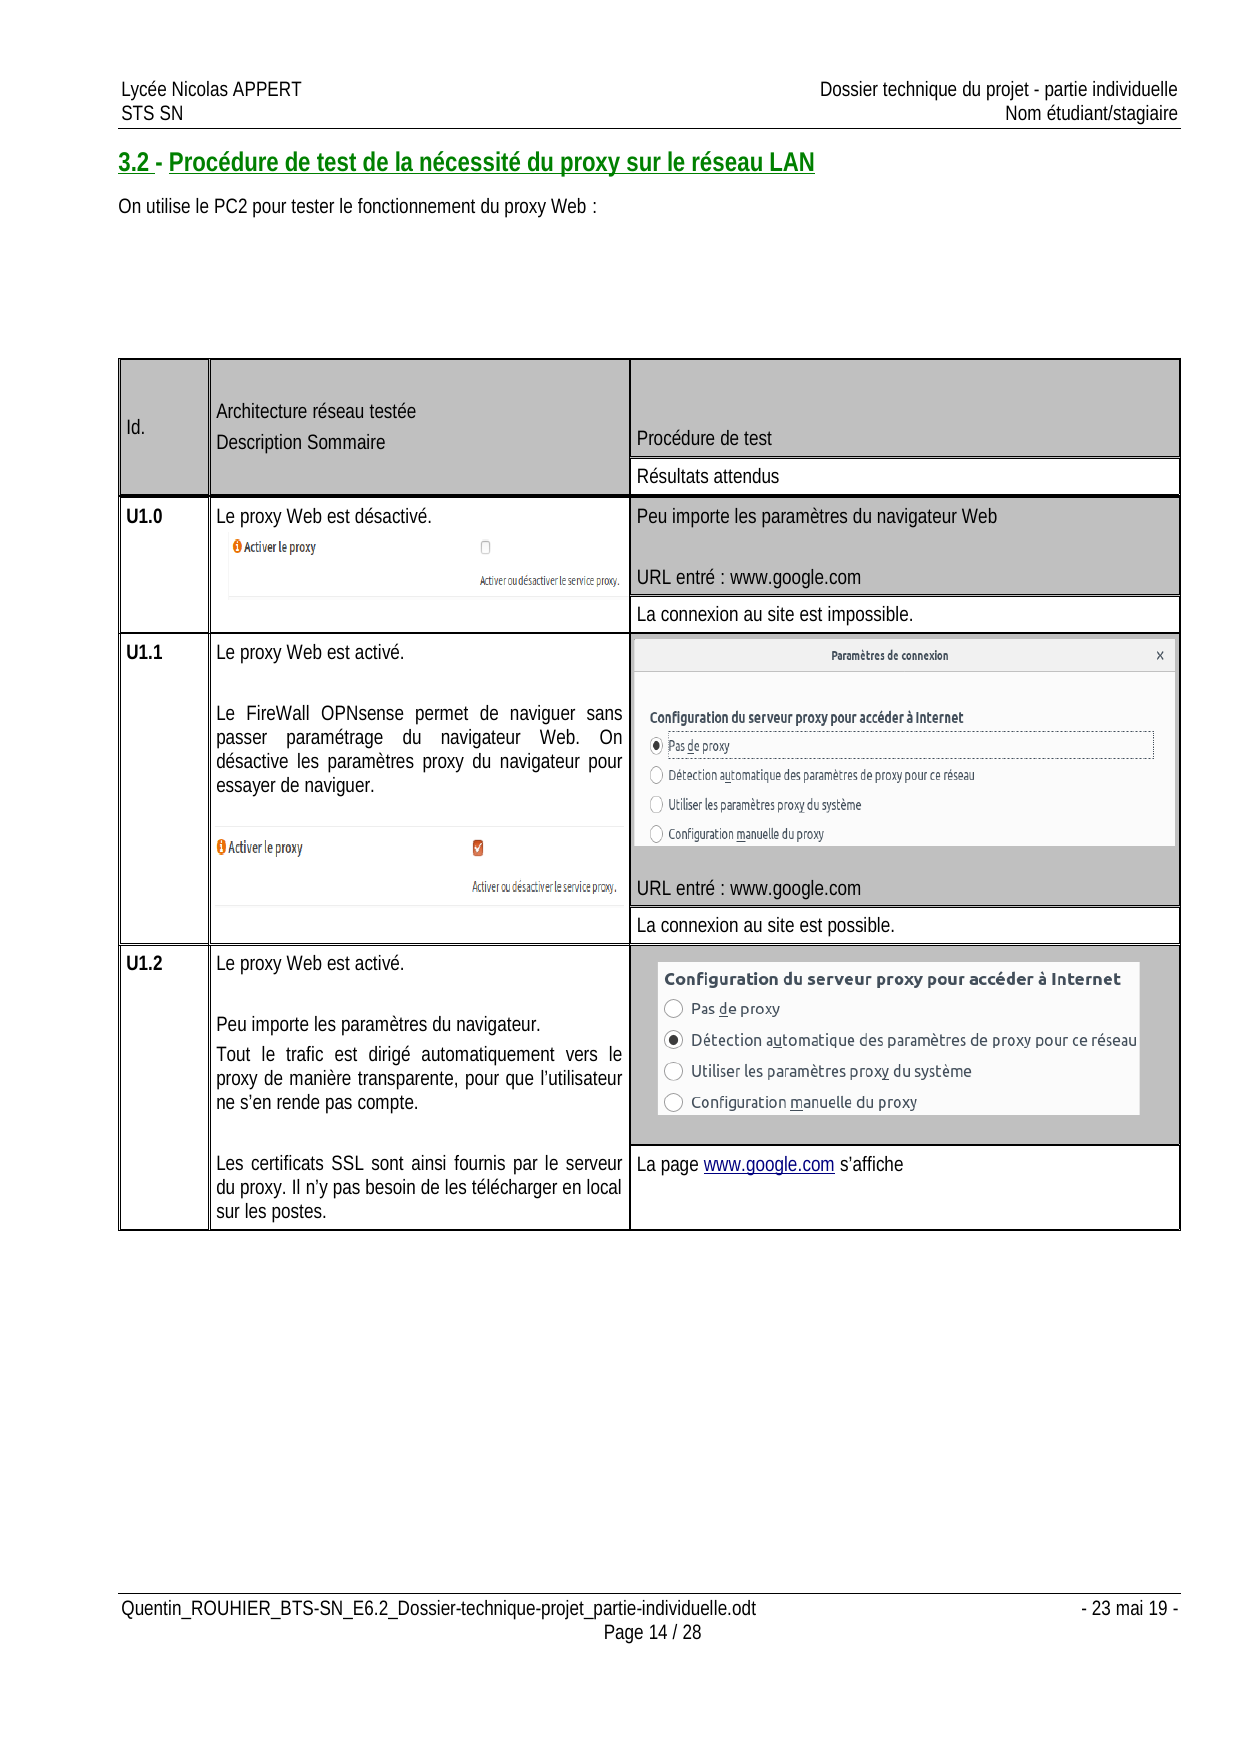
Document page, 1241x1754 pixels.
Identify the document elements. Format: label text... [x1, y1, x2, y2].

picture [634, 639, 1175, 846]
table_header Procédure de test [631, 360, 1179, 456]
table_header [211, 533, 629, 632]
table_header U1.0 [121, 498, 208, 632]
table_header [631, 946, 1179, 1144]
table_cell U1.1 [121, 634, 208, 943]
table_cell Le proxy Web est activé. Le FireWall OPNsense permet de naviguer sans passer paramétrage du navigateur Web. On désactive les paramètres proxy du navigateur pour essayer de naviguer. [211, 634, 629, 907]
table_cell Résultats attendus [631, 459, 1179, 494]
picture [214, 826, 624, 908]
table_cell La page www.google.com s’affiche [631, 1146, 1179, 1229]
picture [657, 962, 1140, 1115]
table_cell U1.2 [121, 946, 208, 1229]
table_header Le proxy Web est désactivé. [211, 498, 629, 532]
picture [228, 532, 629, 600]
table_cell La connexion au site est possible. [631, 908, 1179, 943]
table_cell [211, 908, 629, 943]
table_cell La connexion au site est impossible. [631, 597, 1179, 632]
table_header URL entré : www.google.com [631, 634, 1179, 905]
table_header Architecture réseau testée Description Sommaire [211, 360, 629, 494]
text On utilise le PC2 pour tester le fonctionnement du proxy Web : [118, 194, 1181, 218]
subtitle 3.2 - Procédure de test de la nécessité du proxy sur le réseau LAN [118, 145, 1181, 176]
table_header Peu importe les paramètres du navigateur Web URL entré : www.google.com [631, 498, 1179, 594]
table_header Id. [121, 360, 208, 494]
table_cell Le proxy Web est activé. Peu importe les paramètres du navigateur. Tout le trafic est dirigé automatiquement vers le proxy de manière transparente, pour que l’utilisateur ne s’en rende pas compte. Les certificats SSL sont ainsi fournis par le serveur du proxy. Il n’y pas besoin de les télécharger en local sur les postes. [211, 946, 629, 1229]
